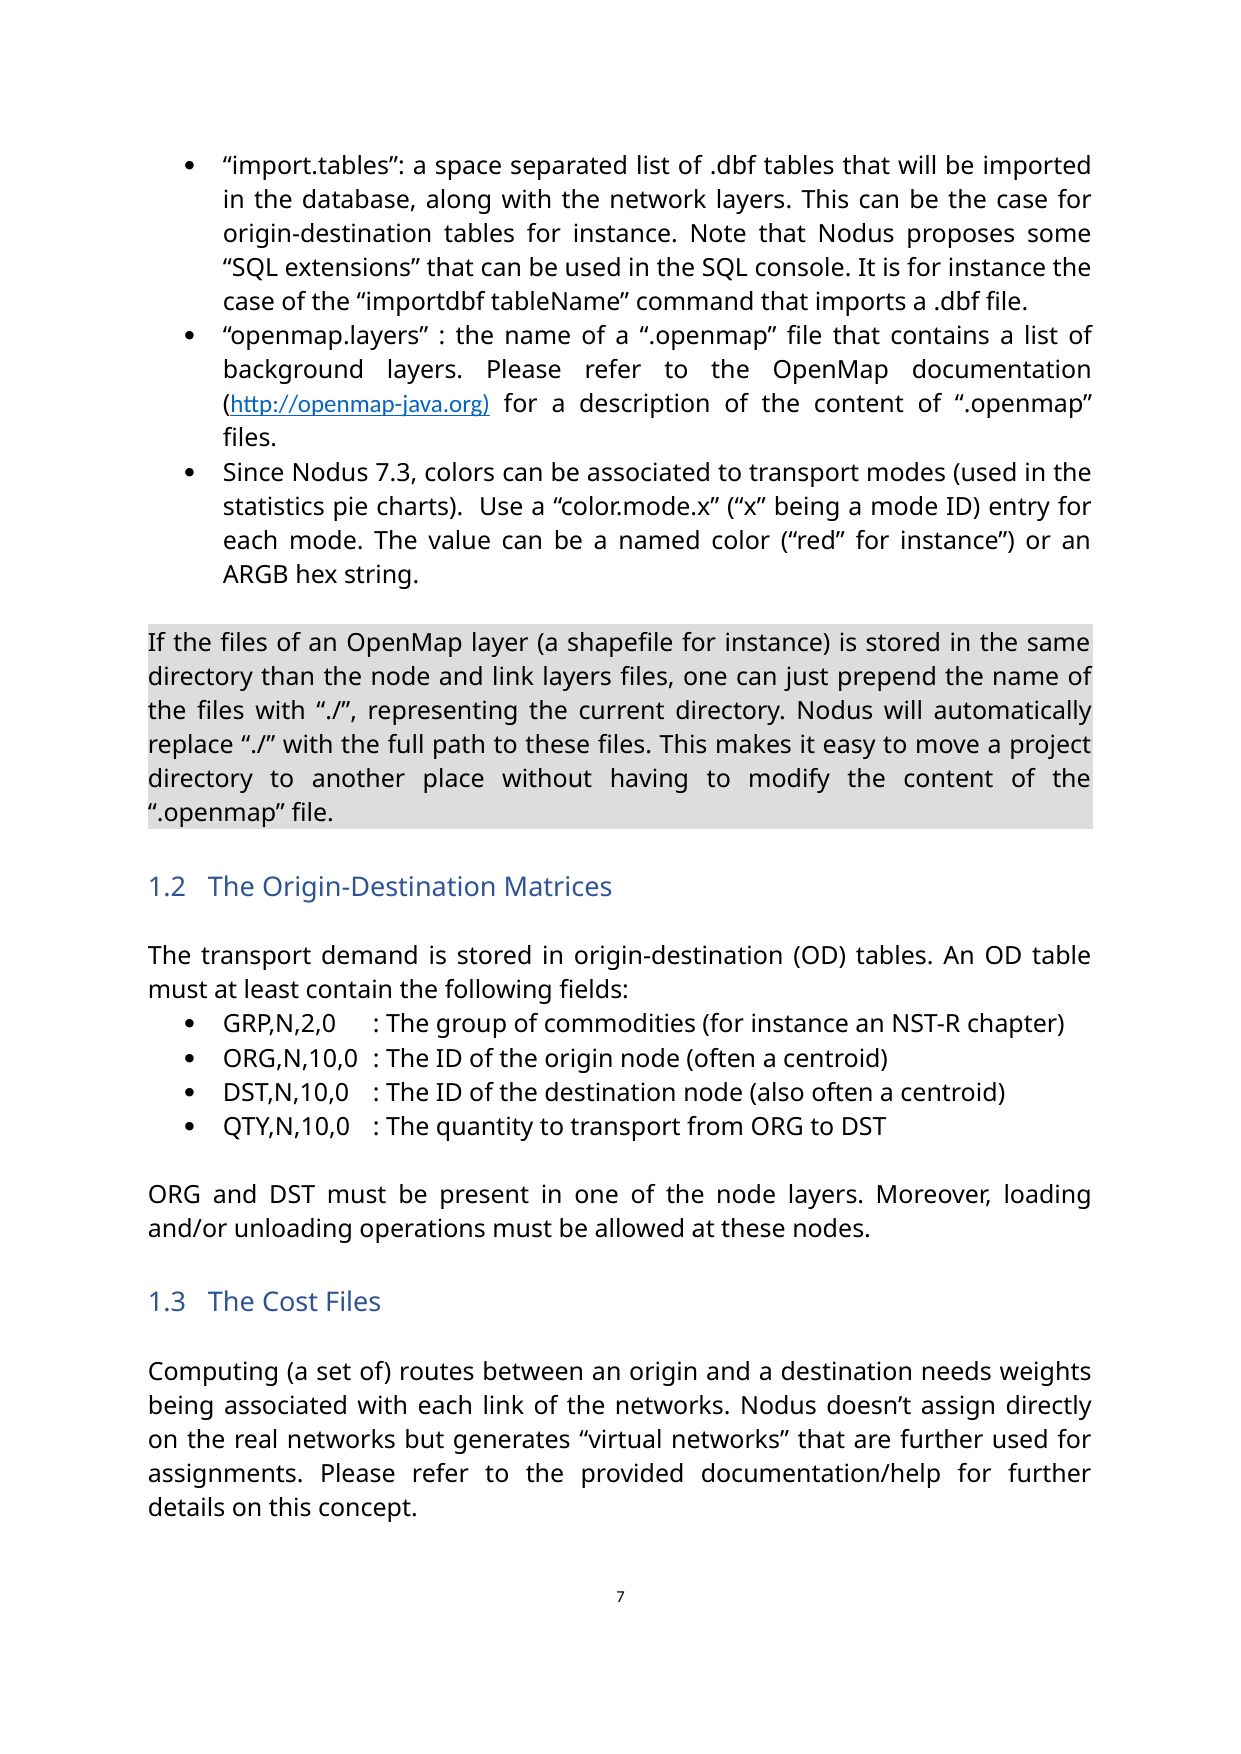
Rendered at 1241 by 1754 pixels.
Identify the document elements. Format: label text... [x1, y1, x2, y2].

list “openmap.layers” : the name of a “.openmap” file that contains a list of background layers. Please refer to the OpenMap documentation (http://openmap-java.org) for a description of the content of “.openmap” files. [185, 318, 1093, 454]
list GRP,N,2,0 : The group of commodities (for instance an NST-R chapter) [185, 1006, 1093, 1040]
subtitle The Cost Files [148, 1283, 1093, 1320]
text ORG and DST must be present in one of the node layers. Moreover, loading and/or unloading operations must be allowed at these nodes. [148, 1176, 1093, 1244]
subtitle The Origin-Destination Matrices [148, 867, 1093, 904]
list DST,N,10,0 : The ID of the destination node (also often a centroid) [185, 1074, 1093, 1108]
list If the files of an OpenMap layer (a shapefile for instance) is stored in the same directory than the node and link layers files, one can just prepend the name of the files with “./”, representing the current directory. Nodus will automatically replace “./” with the full path to these files. This makes it easy to move a project directory to another place without having to modify the content of the “.openmap” file. [148, 624, 1093, 829]
list ORG,N,10,0 : The ID of the origin node (often a centroid) [185, 1040, 1093, 1074]
list Since Nodus 7.3, colors can be associated to transport modes (used in the statistics pie charts). Use a “color.mode.x” (“x” being a mode ID) entry for each mode. The value can be a named color (“red” for instance”) or an ARGB hex string. [185, 454, 1093, 590]
text The transport demand is stored in origin-destination (OD) tables. An OD table must at least contain the following fields: [148, 938, 1093, 1006]
list QTY,N,10,0 : The quantity to transport from ORG to DST [185, 1108, 1093, 1142]
list “import.tables”: a space separated list of .dbf tables that will be imported in the database, along with the network layers. This can be the case for origin-destination tables for instance. Note that Nodus proposes some “SQL extensions” that can be used in the SQL console. It is for instance the case of the “importdbf tableName” command that imports a .dbf file. [185, 148, 1093, 318]
text Computing (a set of) routes between an origin and a destination needs weights being associated with each link of the networks. Nodus doesn’t assign directly on the real networks but generates “virtual networks” that are further used for assignments. Please refer to the provided documentation/help for further details on this concept. [148, 1354, 1093, 1524]
